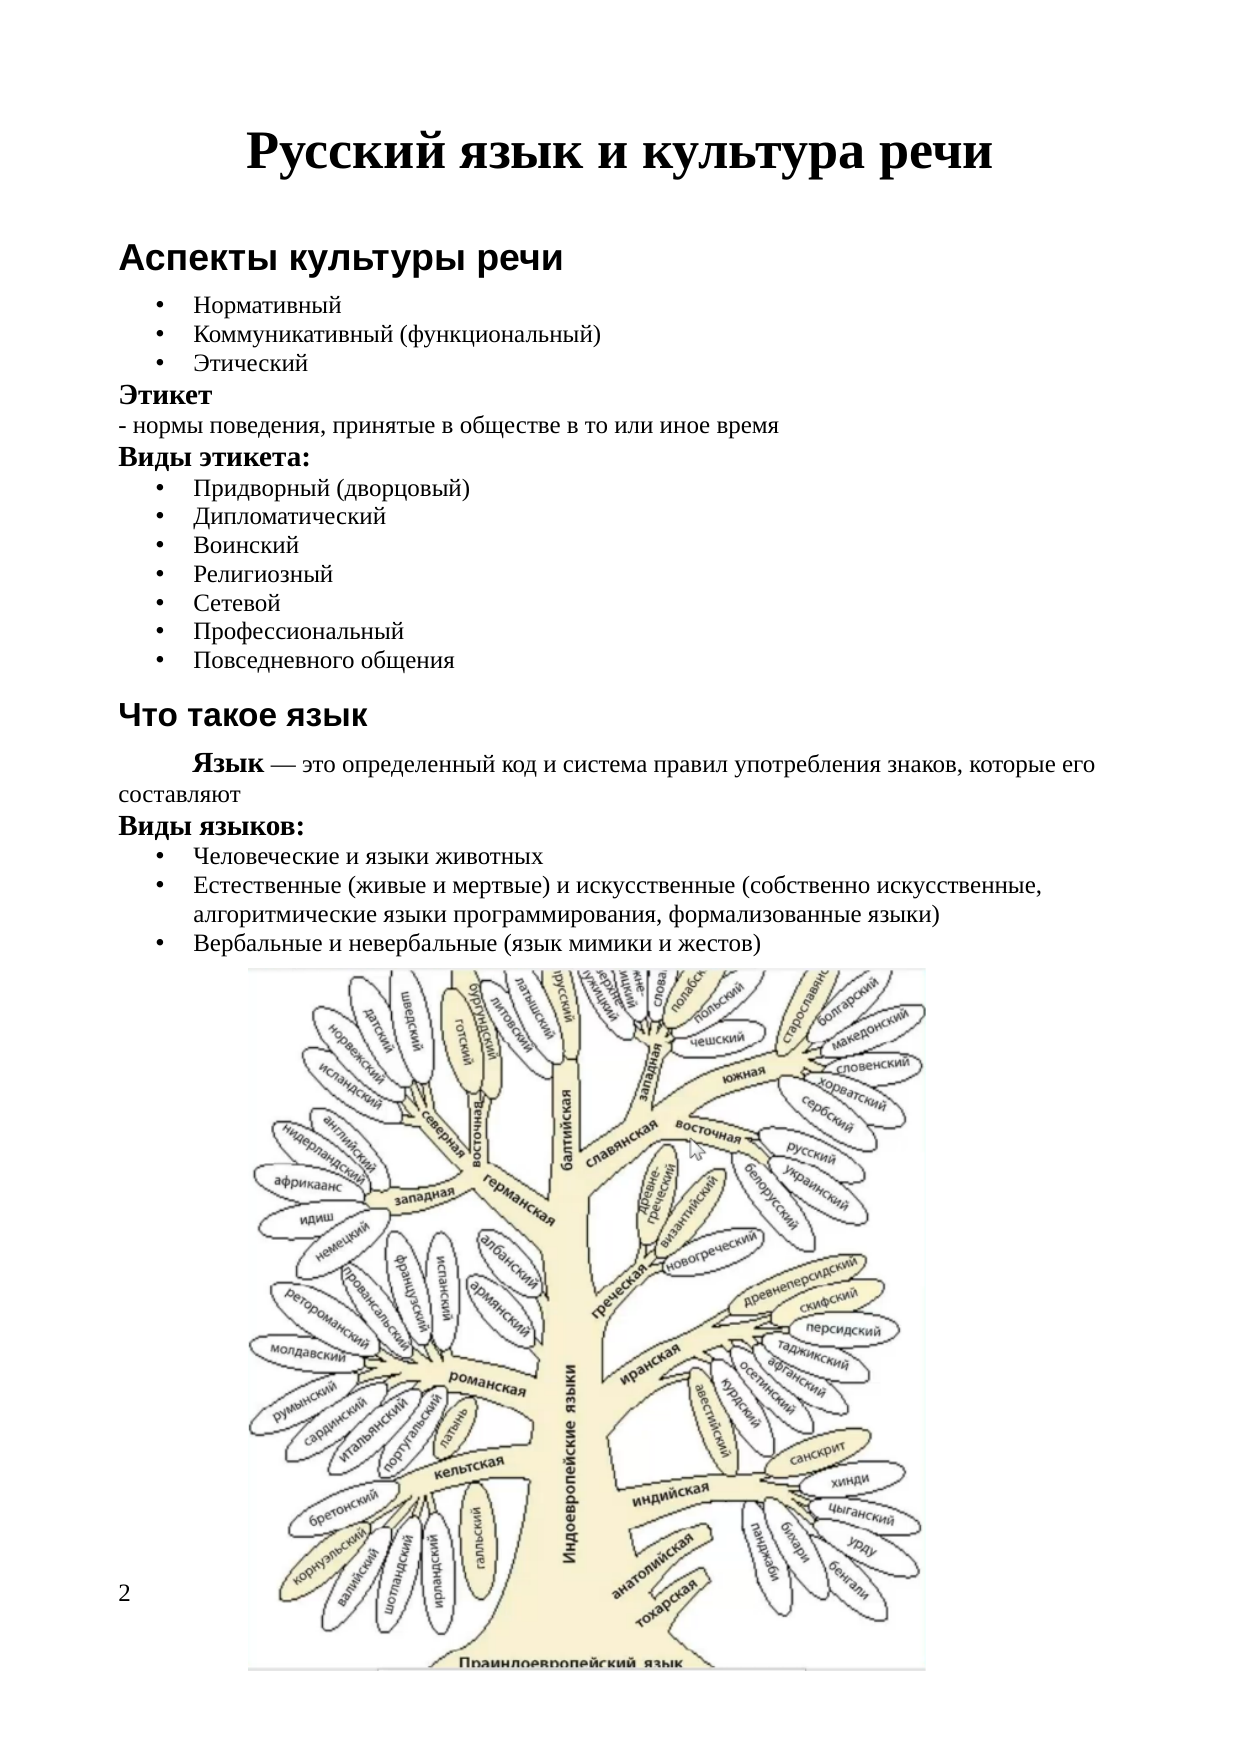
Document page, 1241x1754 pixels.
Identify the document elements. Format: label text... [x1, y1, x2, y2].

list Придворный (дворцовый) [156, 473, 1122, 501]
text - нормы поведения, принятые в обществе в то или иное время [118, 410, 1122, 439]
list Религиозный [156, 559, 1122, 588]
subtitle Что такое язык [118, 695, 1122, 733]
list Естественные (живые и мертвые) и искусственные (собственно искусственные, алгоритмические языки программирования, формализованные языки) [156, 870, 1122, 928]
picture [248, 968, 926, 1671]
text Виды языков: [118, 808, 1122, 841]
list Вербальные и невербальные (язык мимики и жестов) [156, 928, 1122, 956]
list Человеческие и языки животных [156, 841, 1122, 870]
text Этикет [118, 377, 1122, 410]
list Профессиональный [156, 616, 1122, 645]
subtitle Аспекты культуры речи [118, 235, 1122, 278]
list Этический [156, 348, 1122, 377]
text Виды этикета: [118, 439, 1122, 473]
text Язык — это определенный код и система правил употребления знаков, которые его составляют [118, 746, 1122, 808]
list Воинский [156, 530, 1122, 559]
list Сетевой [156, 588, 1122, 616]
list Дипломатический [156, 501, 1122, 530]
list Нормативный [156, 291, 1122, 319]
list Повседневного общения [156, 645, 1122, 674]
list Коммуникативный (функциональный) [156, 319, 1122, 348]
